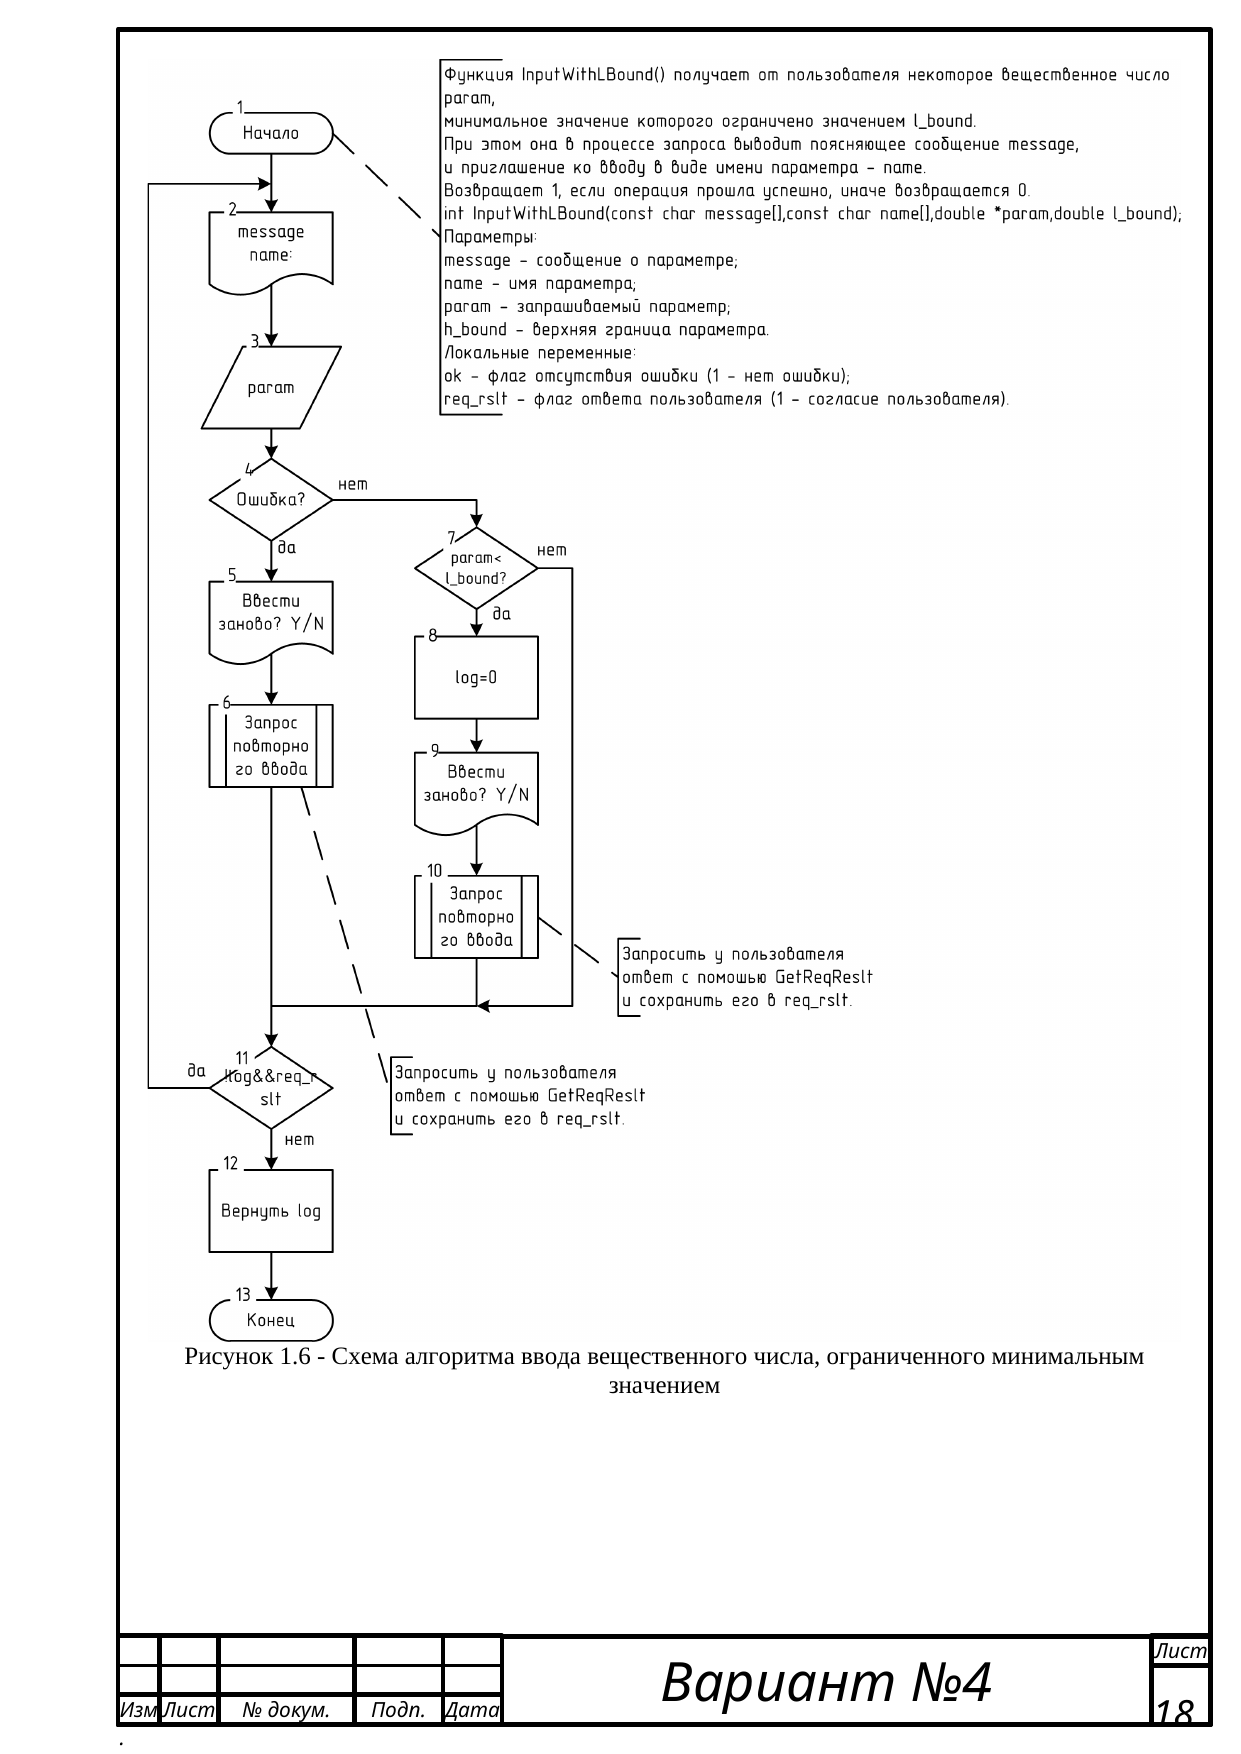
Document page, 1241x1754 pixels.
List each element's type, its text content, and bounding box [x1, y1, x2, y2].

picture [147, 59, 1182, 1342]
text Рисунок 1.6 - Схема алгоритма ввода вещественного числа, ограниченного минимальным значением [148, 1342, 1181, 1399]
